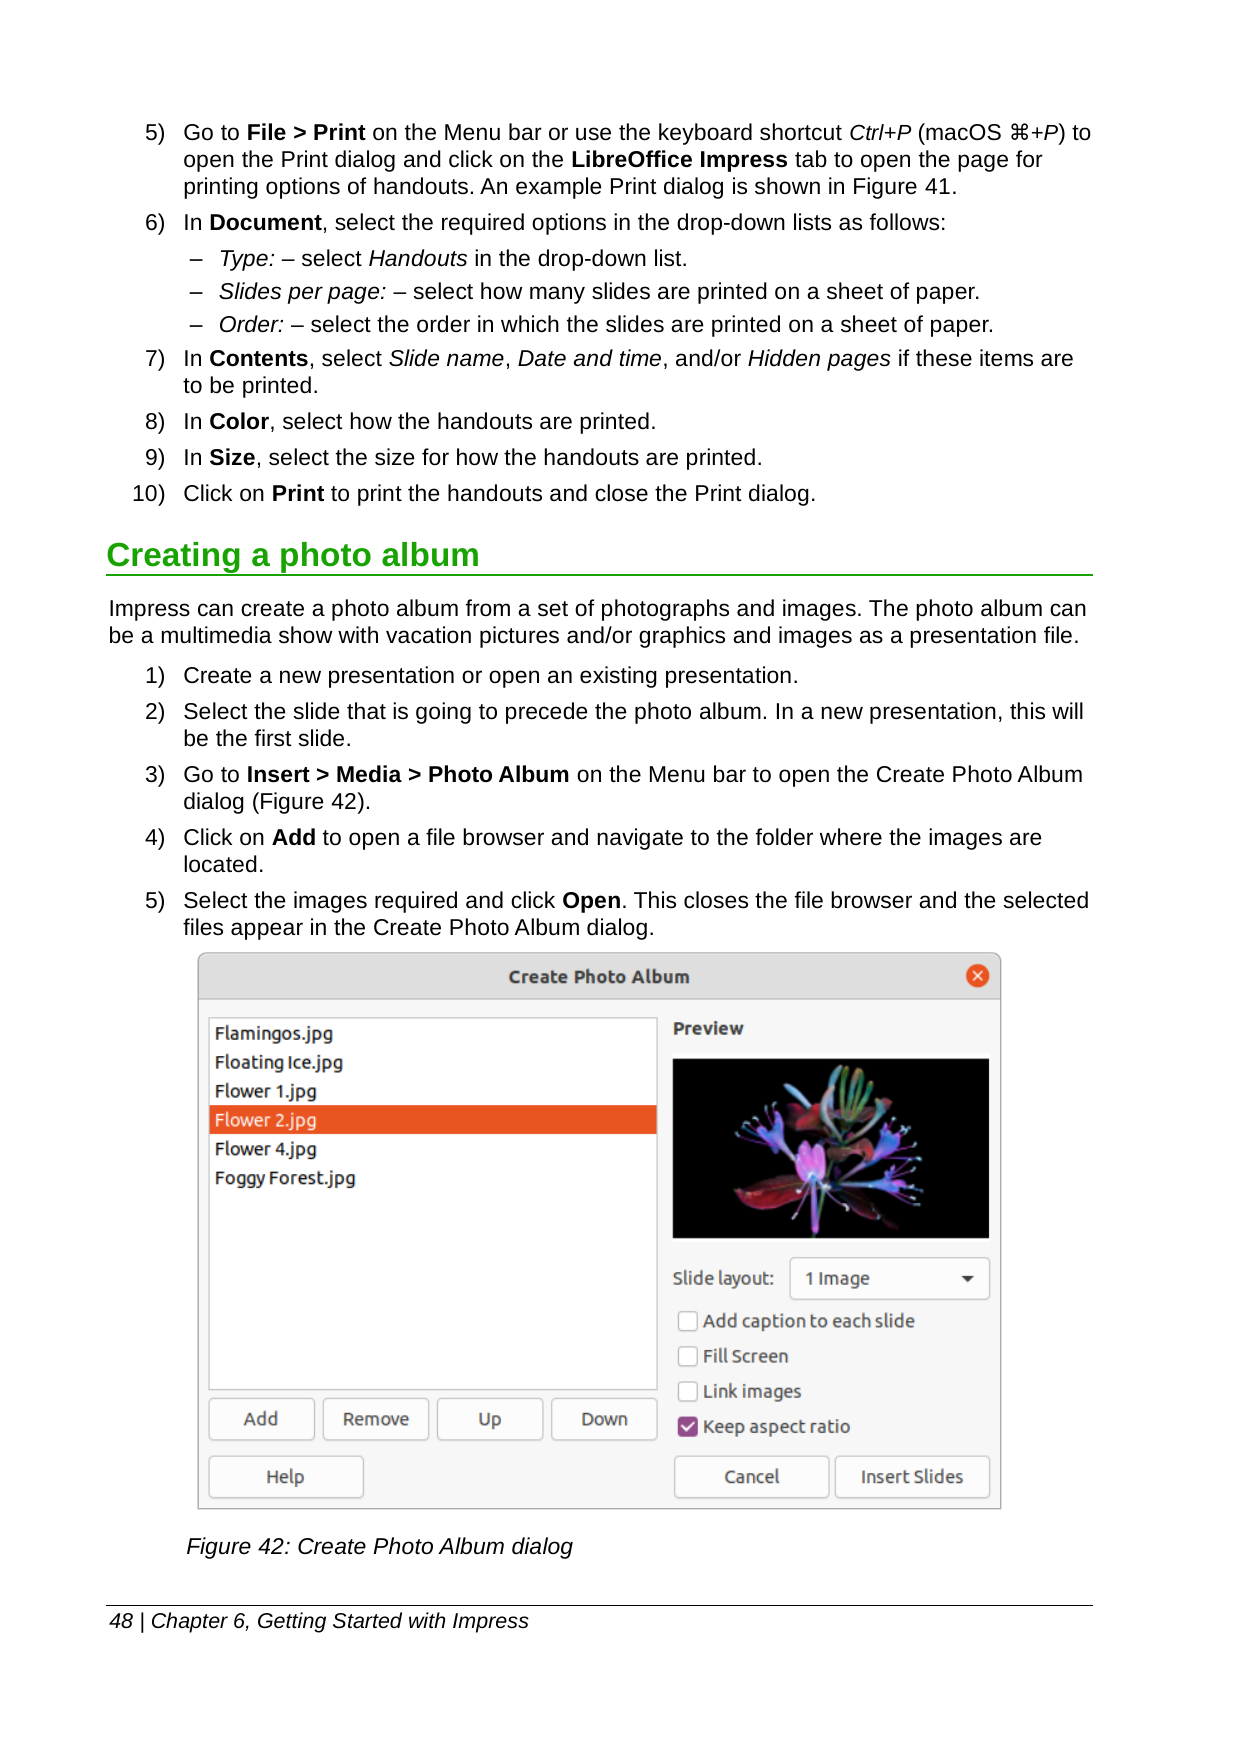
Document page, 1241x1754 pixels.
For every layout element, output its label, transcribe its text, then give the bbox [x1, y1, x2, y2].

text Impress can create a photo album from a set of photographs and images. The photo album can be a multimedia show with vacation pictures and/or graphics and images as a presentation file. [108, 595, 1093, 649]
list In Color, select how the handouts are printed. [165, 407, 1093, 434]
list In Document, select the required options in the drop-down lists as follows: [165, 208, 1093, 235]
list Go to Insert > Media > Photo Album on the Menu bar to open the Create Photo Album dialog (Figure 42). [165, 760, 1093, 814]
list Type: – select Handouts in the drop-down list. [189, 244, 1093, 271]
list Slides per page: – select how many slides are printed on a sheet of paper. [189, 277, 1093, 304]
list In Size, select the size for how the handouts are printed. [165, 443, 1093, 470]
list Select the slide that is going to precede the photo album. In a new presentation, this will be the first slide. [165, 697, 1093, 751]
list Click on Add to open a file browser and navigate to the folder where the images are located. [165, 823, 1093, 877]
list Create a new presentation or open an existing presentation. [165, 661, 1093, 688]
picture [186, 952, 1013, 1521]
text Figure 42: Create Photo Album dialog [186, 1533, 1013, 1560]
list Click on Print to print the handouts and close the Print dialog. [165, 479, 1093, 506]
subtitle Creating a photo album [106, 535, 1093, 574]
list In Contents, select Slide name, Date and time, and/or Hidden pages if these items are to be printed. [165, 344, 1093, 398]
list Go to File > Print on the Menu bar or use the keyboard shortcut Ctrl+P (macOS ⌘+P) to open the Print dialog and click on the LibreOffice Impress tab to open the page for printing options of handouts. An example Print dialog is shown in Figure 41. [165, 118, 1093, 199]
list Order: – select the order in which the slides are printed on a sheet of paper. [189, 311, 1093, 338]
list Select the images required and click Open. This closes the file browser and the selected files appear in the Create Photo Album dialog. [165, 886, 1093, 941]
